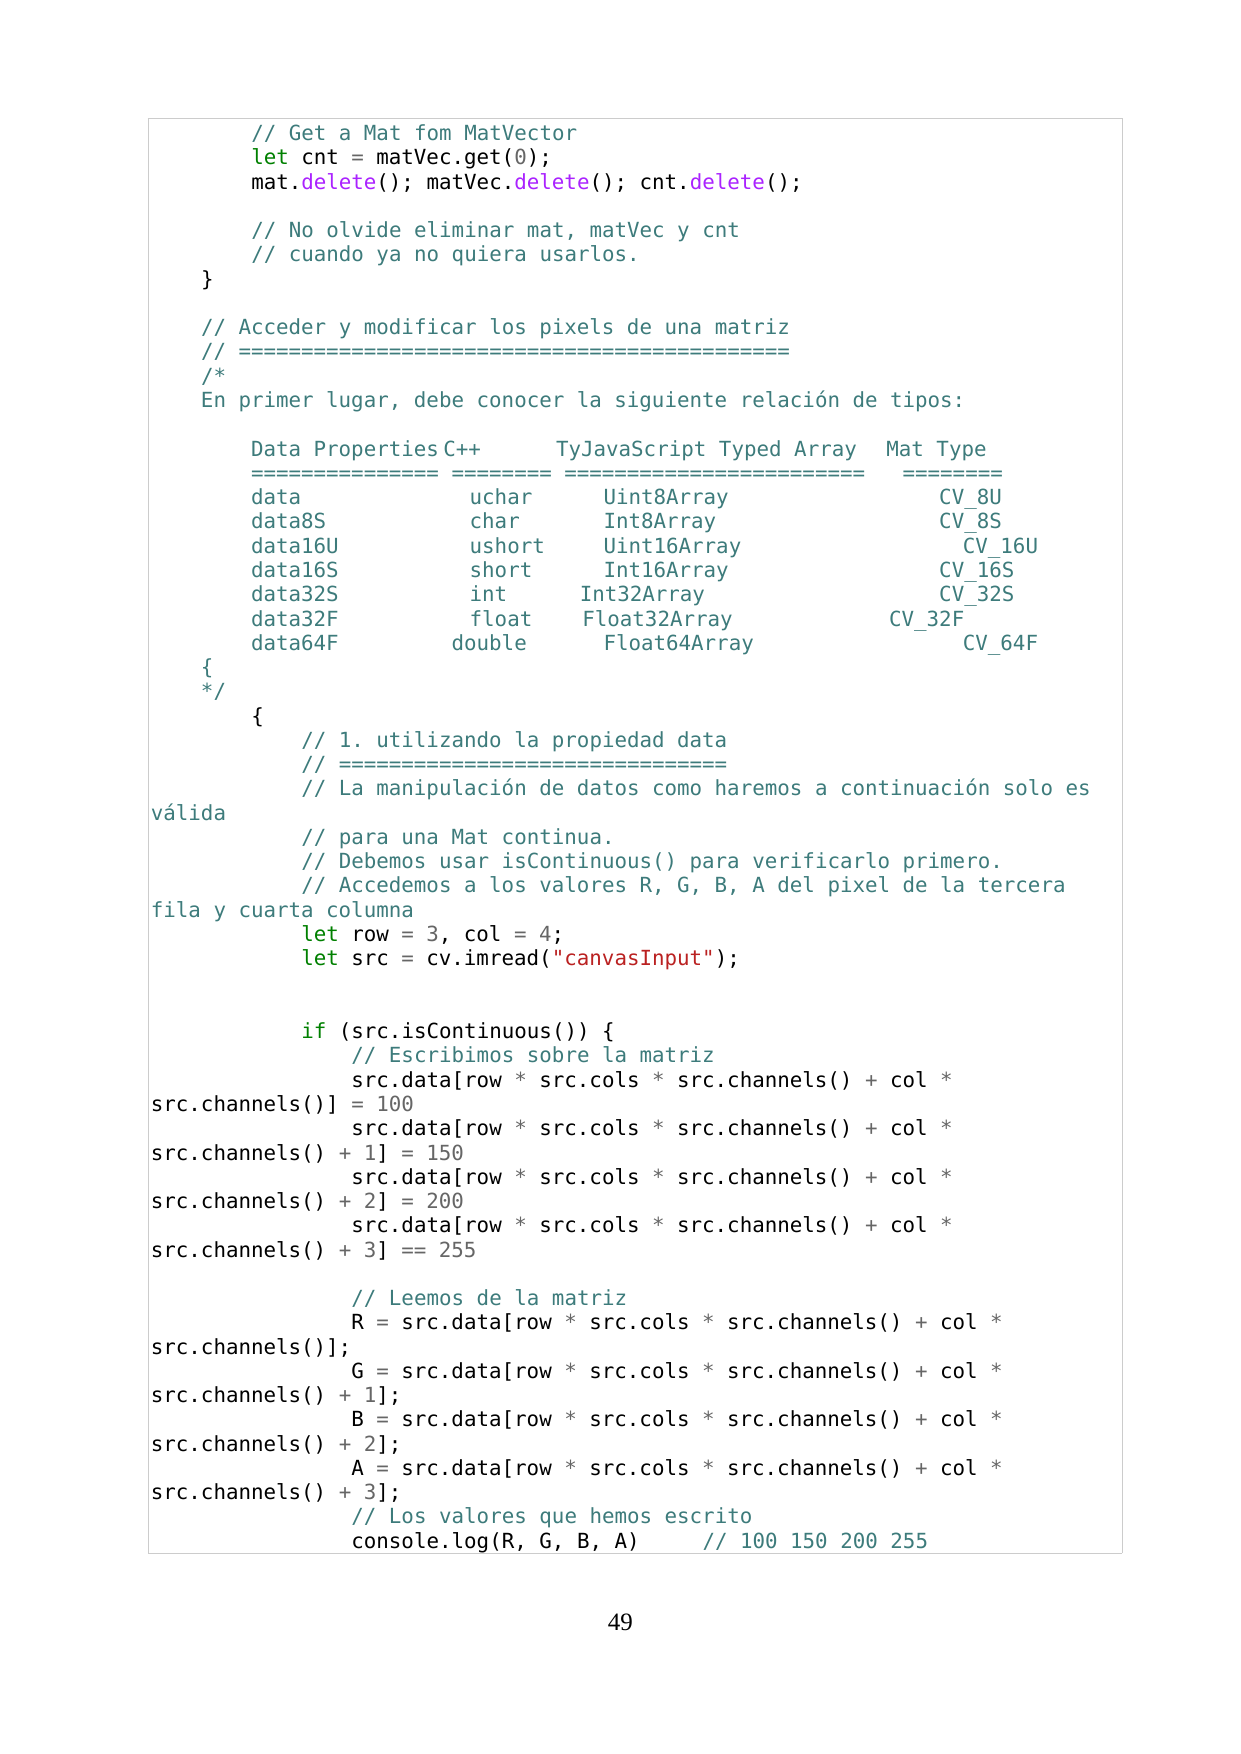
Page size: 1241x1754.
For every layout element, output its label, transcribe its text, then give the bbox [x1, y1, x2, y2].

text // Los valores que hemos escrito [149, 1502, 1122, 1526]
text A = src.data[row * src.cols * src.channels() + col * src.channels() + 3]; [149, 1453, 1122, 1502]
text data8S char Int8Array CV_8S [149, 506, 1122, 531]
text /* [149, 361, 1122, 385]
text // No olvide eliminar mat, matVec y cnt [149, 215, 1122, 239]
text // 1. utilizando la propiedad data [149, 725, 1122, 749]
text data uchar Uint8Array CV_8U [149, 482, 1122, 506]
text console.log(R, G, B, A) // 100 150 200 255 [149, 1526, 1122, 1553]
text // Acceder y modificar los pixels de una matriz [149, 312, 1122, 337]
text } [149, 264, 1122, 291]
text // Escribimos sobre la matriz [149, 1040, 1122, 1065]
text B = src.data[row * src.cols * src.channels() + col * src.channels() + 2]; [149, 1404, 1122, 1453]
text R = src.data[row * src.cols * src.channels() + col * src.channels()]; [149, 1307, 1122, 1356]
text */ [149, 676, 1122, 701]
text // La manipulación de datos como haremos a continuación solo es válida [149, 773, 1122, 822]
text src.data[row * src.cols * src.channels() + col * src.channels() + 2] = 200 [149, 1162, 1122, 1210]
text // ============================================ [149, 337, 1122, 361]
text src.data[row * src.cols * src.channels() + col * src.channels() + 1] = 150 [149, 1113, 1122, 1162]
text { [149, 701, 1122, 725]
text // Accedemos a los valores R, G, B, A del pixel de la tercera fila y cuarta columna [149, 871, 1122, 919]
text data16S short Int16Array CV_16S [149, 555, 1122, 579]
text // para una Mat continua. [149, 822, 1122, 846]
text =============== ======== ======================== ======== [149, 458, 1122, 482]
text // =============================== [149, 749, 1122, 773]
text let src = cv.imread("canvasInput"); [149, 943, 1122, 971]
text // Get a Mat fom MatVector [149, 119, 1122, 142]
text mat.delete(); matVec.delete(); cnt.delete(); [149, 167, 1122, 194]
text src.data[row * src.cols * src.channels() + col * src.channels()] = 100 [149, 1065, 1122, 1113]
text data32S int Int32Array CV_32S [149, 579, 1122, 603]
text G = src.data[row * src.cols * src.channels() + col * src.channels() + 1]; [149, 1356, 1122, 1404]
text Data Properties C++ TyJavaScript Typed Array Mat Type [149, 434, 1122, 458]
text src.data[row * src.cols * src.channels() + col * src.channels() + 3] == 255 [149, 1210, 1122, 1262]
text // Leemos de la matriz [149, 1283, 1122, 1307]
text { [149, 652, 1122, 676]
text // cuando ya no quiera usarlos. [149, 239, 1122, 264]
text data64F double Float64Array CV_64F [149, 628, 1122, 652]
text let cnt = matVec.get(0); [149, 142, 1122, 167]
text En primer lugar, debe conocer la siguiente relación de tipos: [149, 385, 1122, 412]
text // Debemos usar isContinuous() para verificarlo primero. [149, 846, 1122, 871]
text if (src.isContinuous()) { [149, 1016, 1122, 1040]
text data32F float Float32Array CV_32F [149, 603, 1122, 628]
text let row = 3, col = 4; [149, 919, 1122, 943]
text data16U ushort Uint16Array CV_16U [149, 531, 1122, 555]
